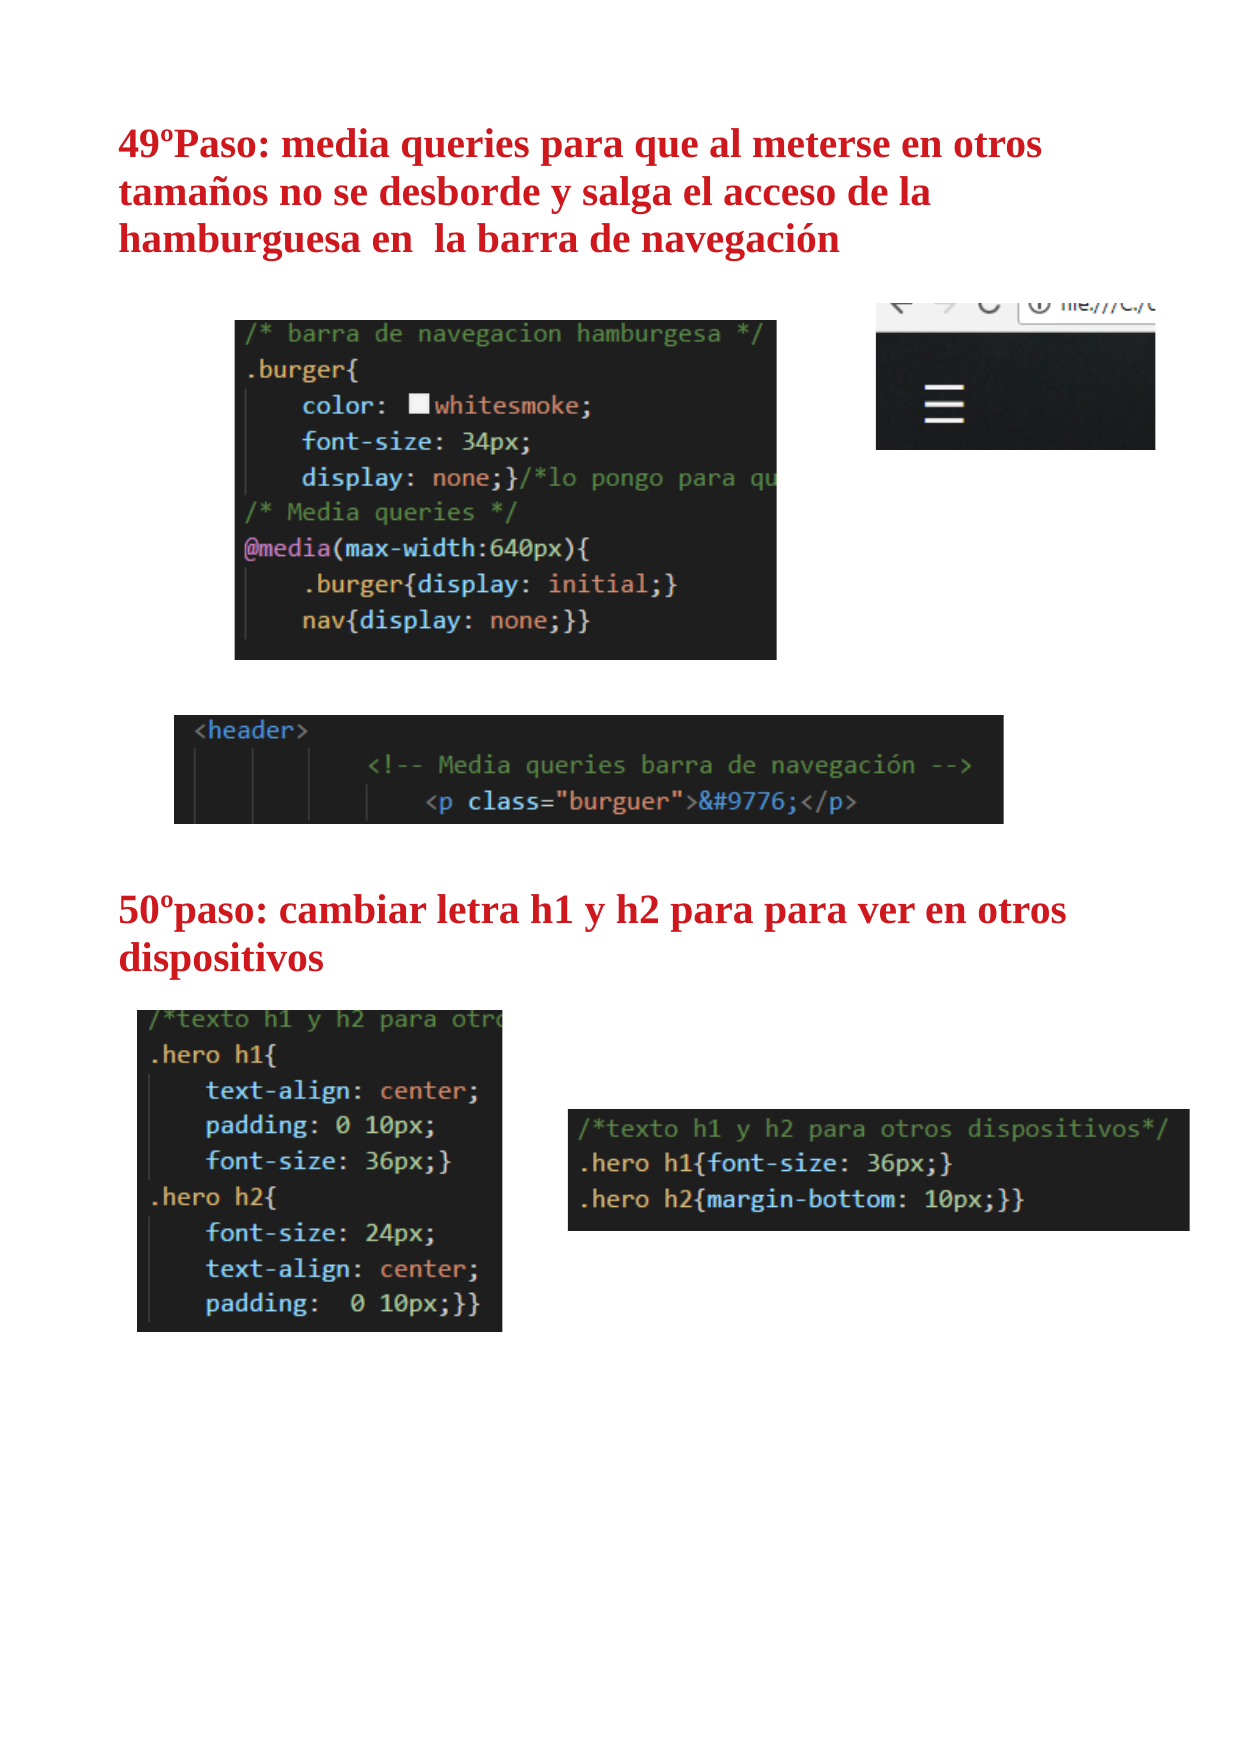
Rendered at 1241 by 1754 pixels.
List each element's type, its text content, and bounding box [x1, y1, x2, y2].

picture [567, 1109, 1190, 1231]
picture [137, 1010, 503, 1332]
picture [234, 320, 777, 660]
text 50ºpaso: cambiar letra h1 y h2 para para ver en otros dispositivos [118, 885, 1122, 981]
picture [174, 715, 1004, 824]
picture [875, 303, 1156, 450]
text 49ºPaso: media queries para que al meterse en otros tamaños no se desborde y salga el acceso de la hamburguesa en la barra de navegación [118, 118, 1122, 262]
